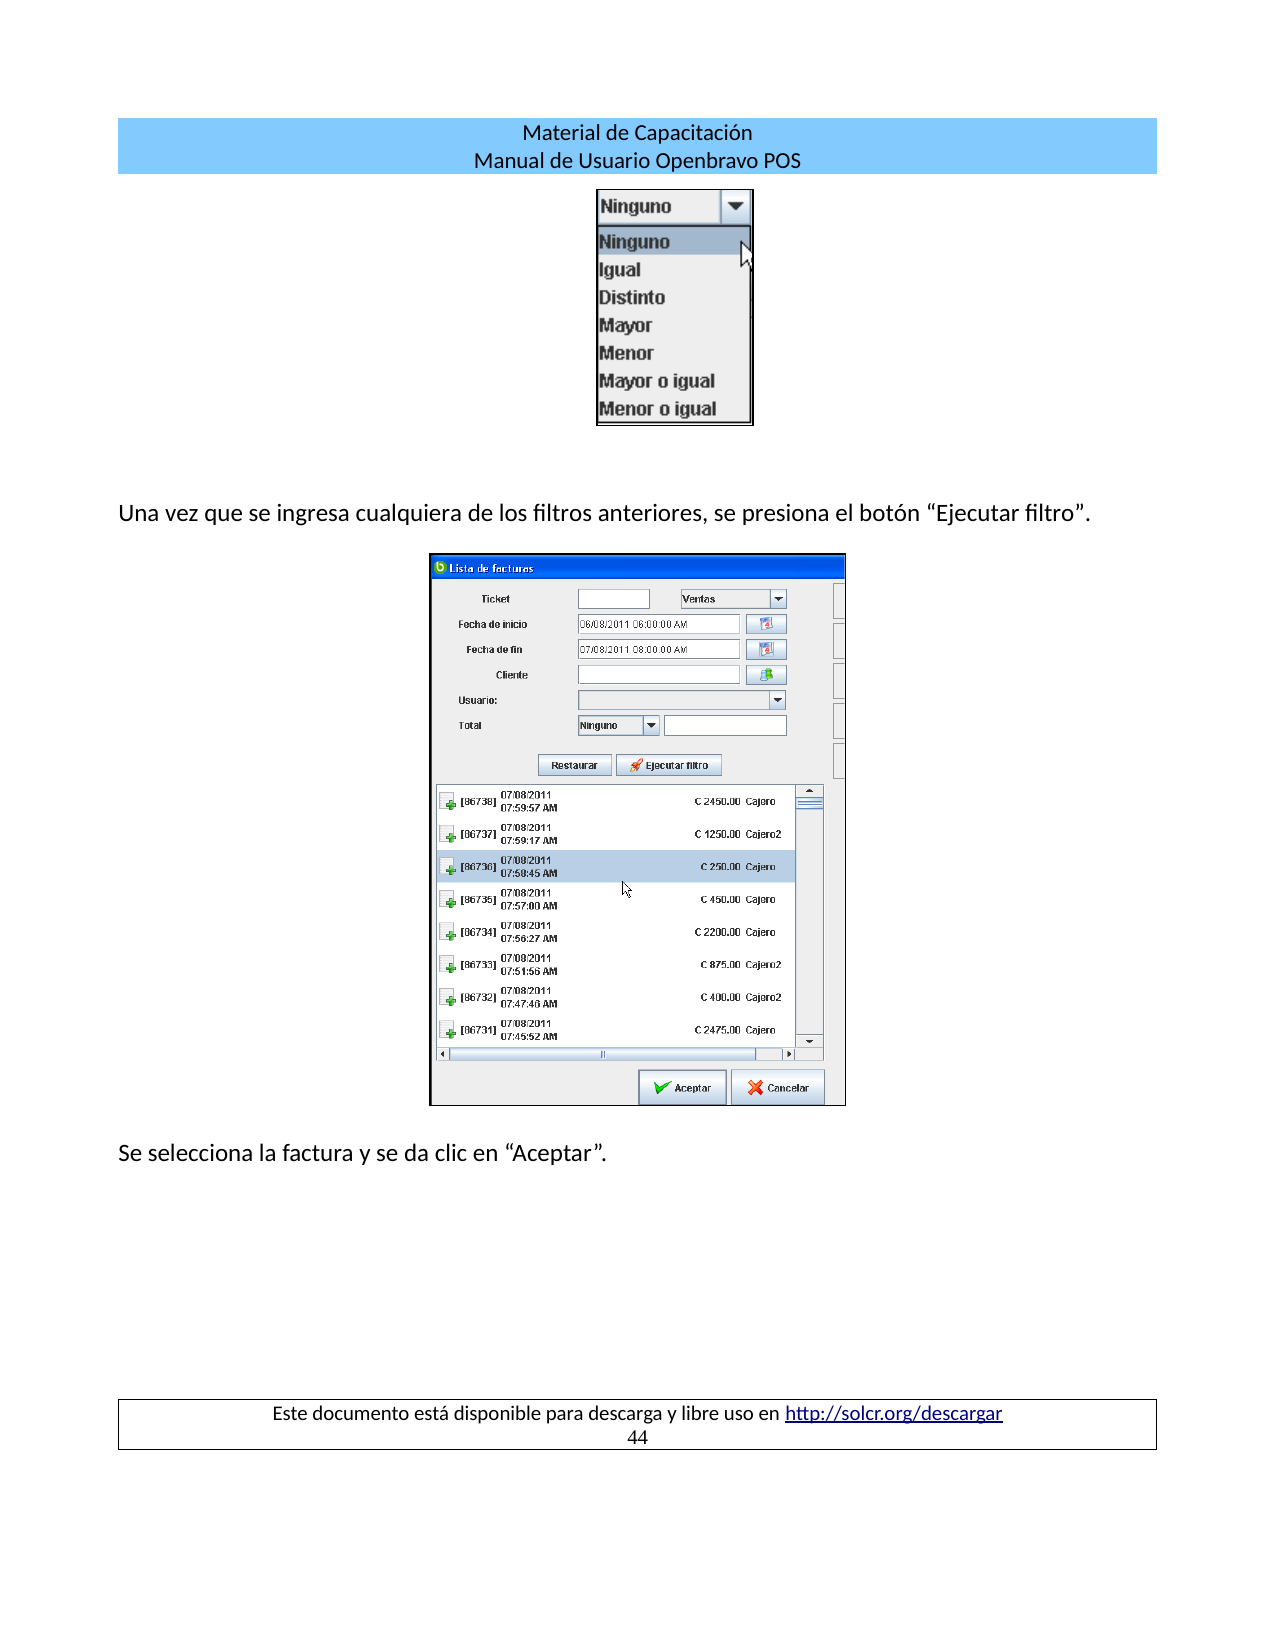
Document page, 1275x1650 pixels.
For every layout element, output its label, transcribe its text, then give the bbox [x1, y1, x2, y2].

text Una vez que se ingresa cualquiera de los filtros anteriores, se presiona el botón “Ejecutar filtro”. [118, 497, 1157, 527]
text Se selecciona la factura y se da clic en “Aceptar”. [118, 1137, 1157, 1167]
